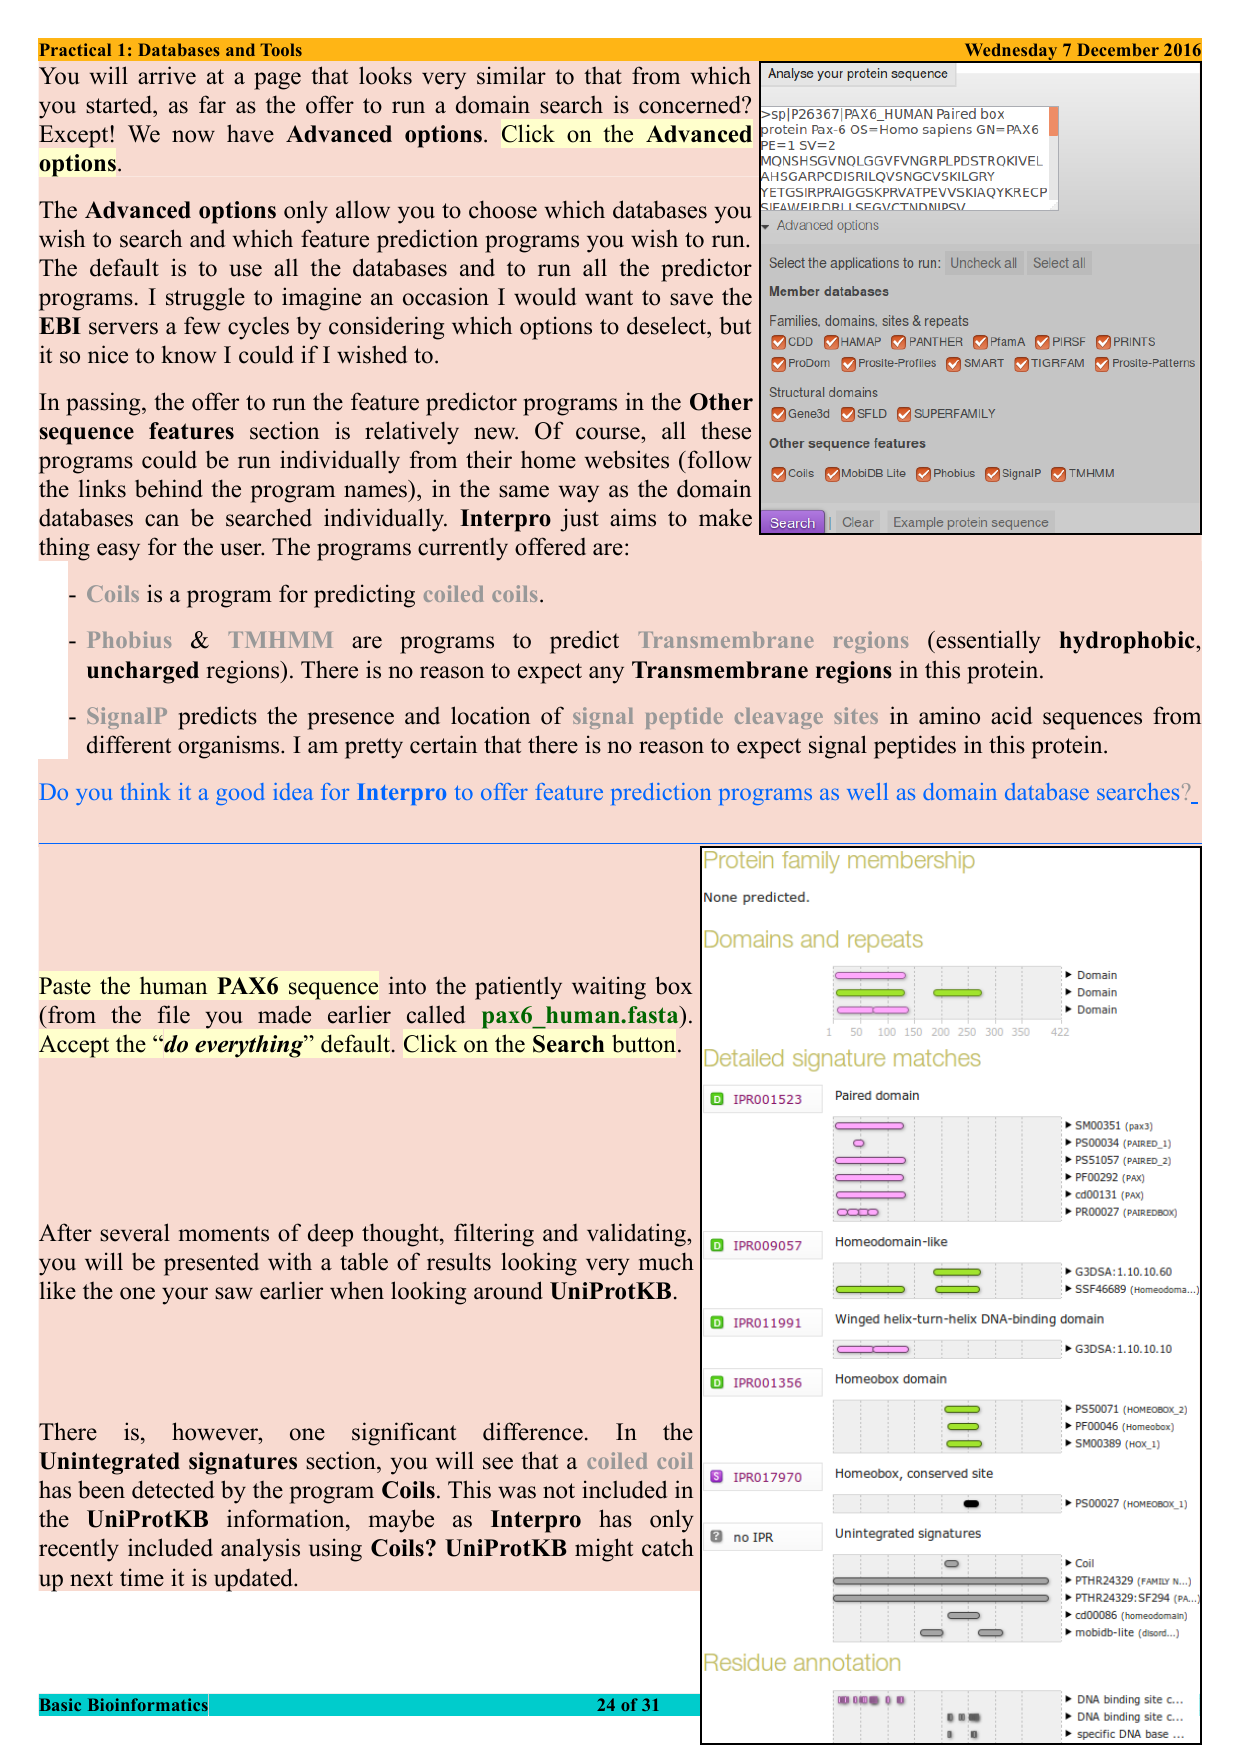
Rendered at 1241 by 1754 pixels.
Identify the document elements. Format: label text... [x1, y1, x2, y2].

text - Phobius & TMHMM are programs to predict Transmembrane regions (essentially hydrophobic, uncharged regions). There is no reason to expect any Transmembrane regions in this protein. [68, 625, 1202, 683]
picture [761, 63, 1200, 533]
text After several moments of deep thought, filtering and validating, you will be presented with a table of results looking very much like the one your saw earlier when looking around UniProtKB. [38, 1218, 700, 1305]
text Paste the human PAX6 sequence into the patiently waiting box (from the file you made earlier called pax6_human.fasta). Accept the “do everything” default. Click on the Search button. [38, 971, 700, 1058]
text You will arrive at a page that looks very similar to that from which you started, as far as the offer to run a domain search is concerned? Except! We now have Advanced options. Click on the Advanced options. [38, 61, 759, 177]
text There is, however, one significant difference. In the Unintegrated signatures section, you will see that a coiled coil has been detected by the program Coils. This was not included in the UniProtKB information, maybe as Interpro has only recently included analysis using Coils? UniProtKB might catch up next time it is updated. [38, 1417, 700, 1591]
text In passing, the offer to run the feature predictor programs in the Other sequence features section is relatively new. Of course, all these programs could be run individually from their home websites (follow the links behind the program names), in the same way as the domain databases can be searched individually. Interpro just aims to make thing easy for the user. The programs currently offered are: [38, 387, 1202, 561]
picture [702, 848, 1200, 1743]
text - SignalP predicts the presence and location of signal peptide cleavage sites in amino acid sequences from different organisms. I am pretty certain that there is no reason to expect signal peptides in this protein. [68, 701, 1202, 759]
text - Coils is a program for predicting coiled coils. [68, 579, 1202, 608]
text The Advanced options only allow you to choose which databases you wish to search and which feature prediction programs you wish to run. The default is to use all the databases and to run all the predictor programs. I struggle to imagine an occasion I would want to save the EBI servers a few cycles by considering which options to deselect, but it so nice to know I could if I wished to. [38, 194, 759, 369]
text Do you think it a good idea for Interpro to offer feature prediction programs as well as domain database searches? [38, 777, 1202, 806]
